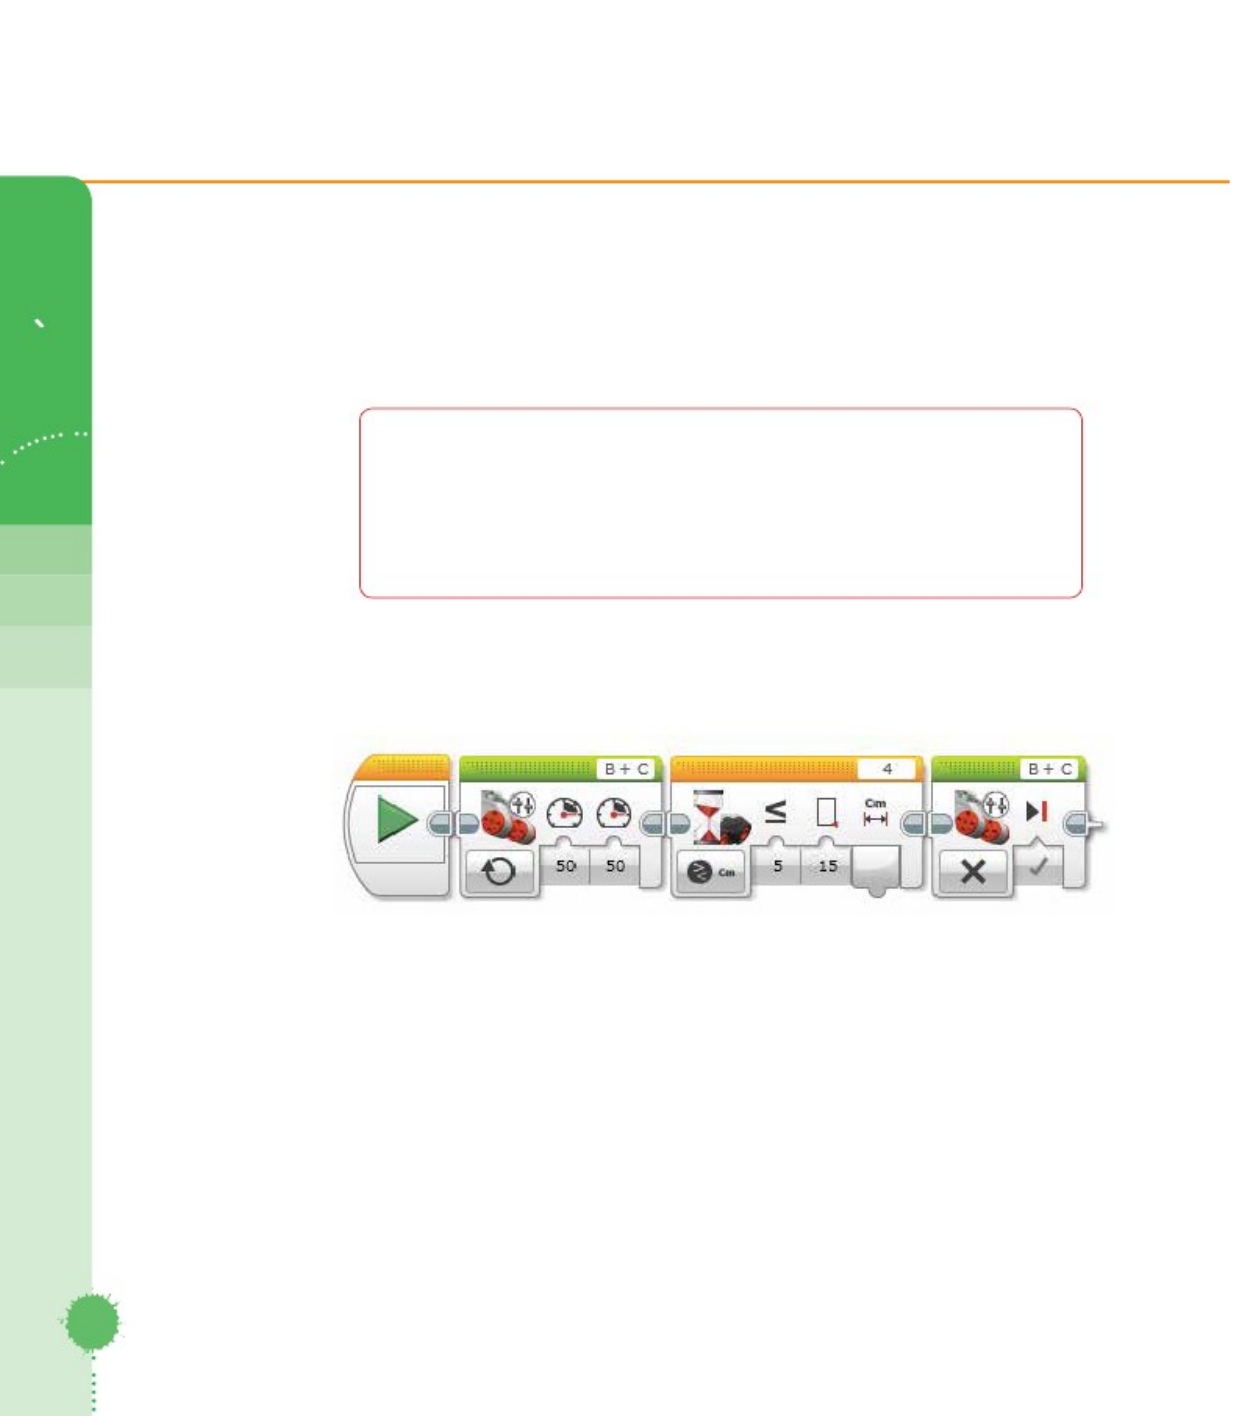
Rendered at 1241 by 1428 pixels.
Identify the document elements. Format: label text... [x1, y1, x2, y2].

picture [0, 0, 1230, 1416]
text 59 [1230, 1321, 1240, 1348]
text SESION [1230, 307, 1240, 337]
text 5 [1230, 454, 1240, 525]
